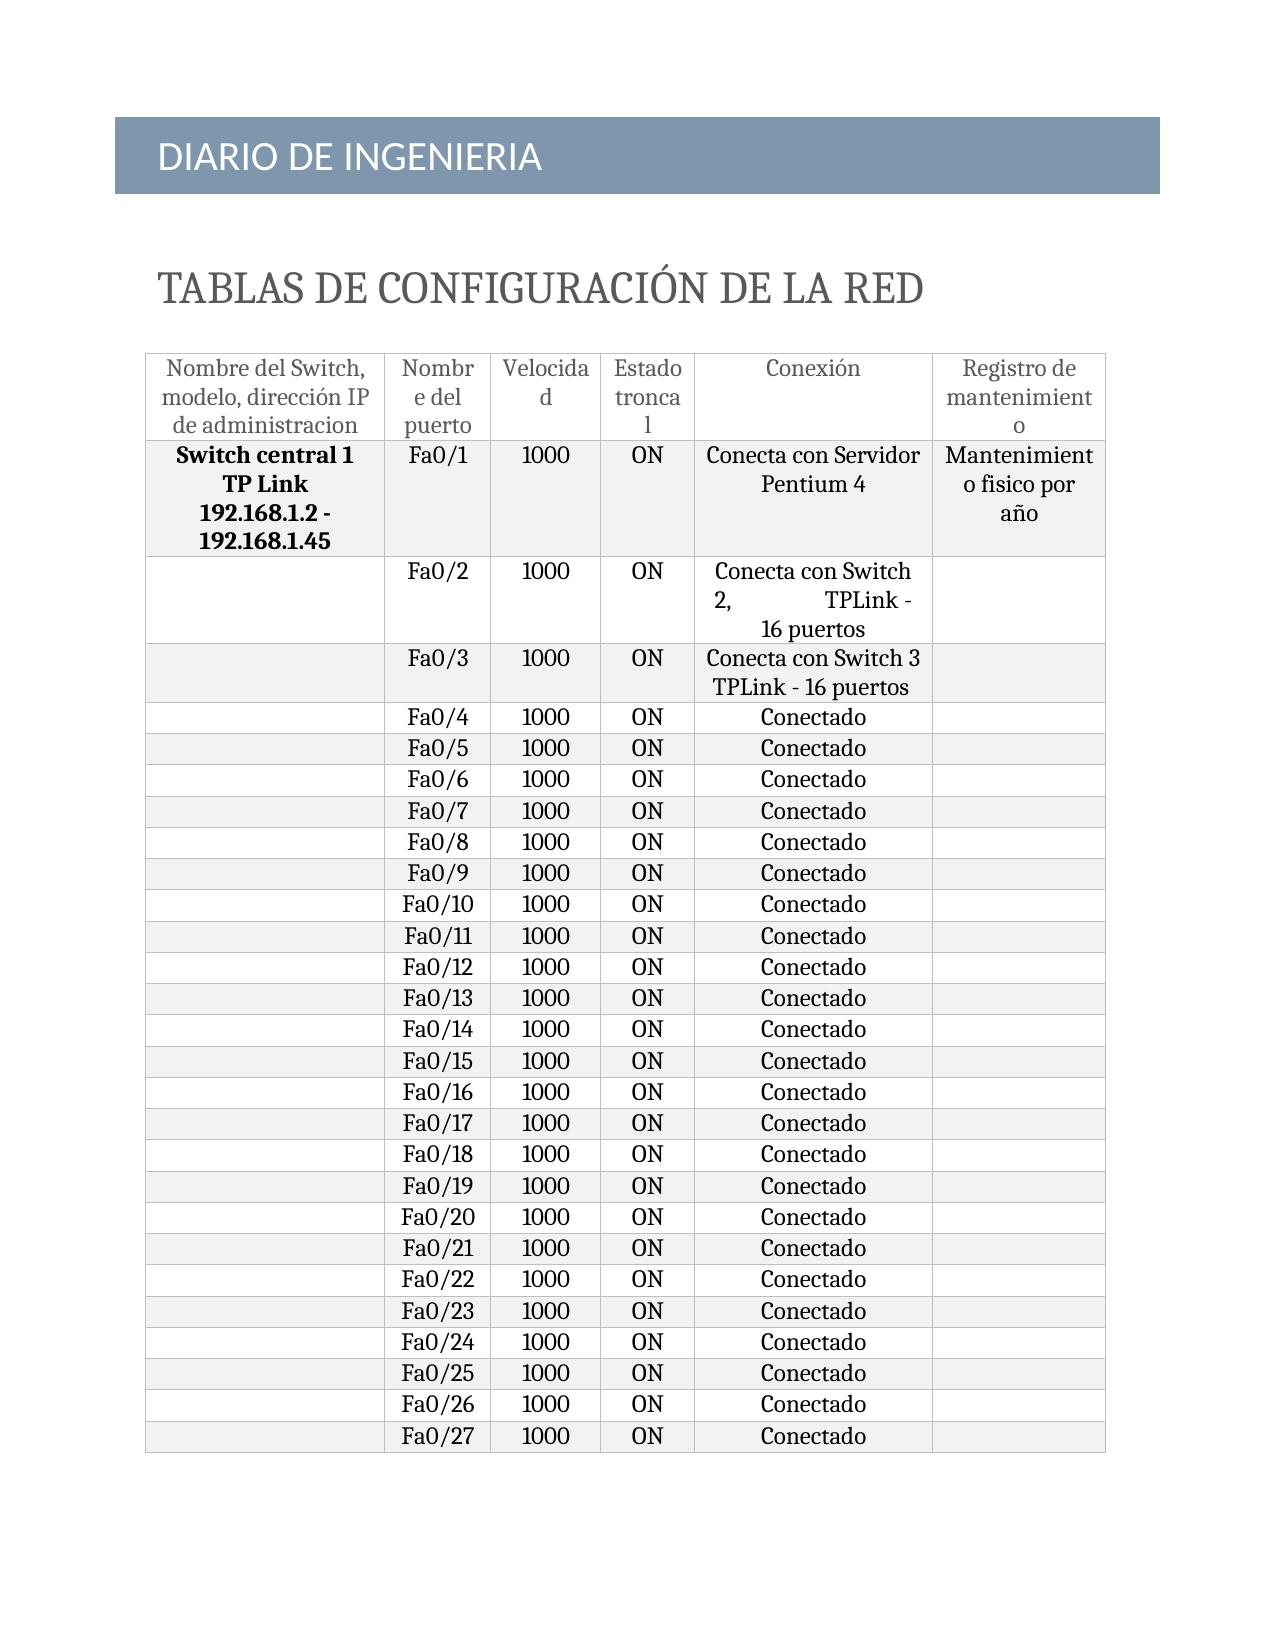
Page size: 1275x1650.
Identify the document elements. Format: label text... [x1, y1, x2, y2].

table_cell Conectado [695, 1328, 932, 1358]
table_cell 1000 [491, 1234, 600, 1264]
table_cell [146, 797, 384, 827]
table_cell Conecta con Switch 2, TPLink - 16 puertos [695, 557, 932, 643]
table_cell [933, 1390, 1105, 1421]
table_cell [146, 1109, 384, 1139]
table_cell Fa0/2 [385, 557, 490, 643]
table_cell Fa0/4 [385, 703, 490, 733]
table_cell ON [601, 922, 694, 952]
table_cell ON [601, 797, 694, 827]
table_cell ON [601, 734, 694, 764]
table_cell Fa0/18 [385, 1140, 490, 1171]
table_cell 1000 [491, 1422, 600, 1452]
subtitle TABLAS DE CONFIGURACIÓN DE LA RED [157, 262, 1117, 315]
table_cell Conectado [695, 953, 932, 983]
table_cell Fa0/1 [385, 441, 490, 556]
table_cell Conectado [695, 1359, 932, 1389]
table_cell ON [601, 890, 694, 921]
table_cell ON [601, 441, 694, 556]
table_cell 1000 [491, 890, 600, 921]
table_cell Conectado [695, 1297, 932, 1327]
table_header Registro de mantenimiento [933, 354, 1105, 440]
table_cell [933, 797, 1105, 827]
table_cell 1000 [491, 859, 600, 889]
table_cell [146, 1015, 384, 1046]
table_cell Fa0/21 [385, 1234, 490, 1264]
table_cell 1000 [491, 1265, 600, 1296]
table_cell [146, 557, 384, 643]
table_cell ON [601, 1422, 694, 1452]
table_cell Conectado [695, 1422, 932, 1452]
table_cell 1000 [491, 734, 600, 764]
table_cell Conectado [695, 1234, 932, 1264]
table_cell [933, 765, 1105, 796]
table_cell Conectado [695, 703, 932, 733]
table_cell [146, 859, 384, 889]
table_cell ON [601, 859, 694, 889]
table_cell Conectado [695, 1172, 932, 1202]
table_cell Conectado [695, 1109, 932, 1139]
table_cell [933, 1203, 1105, 1233]
table_cell [933, 1422, 1105, 1452]
table_cell [933, 922, 1105, 952]
table_cell Conecta con Servidor Pentium 4 [695, 441, 932, 556]
table_cell [146, 1078, 384, 1108]
table_cell ON [601, 644, 694, 702]
table_cell [146, 1047, 384, 1077]
table_cell Fa0/10 [385, 890, 490, 921]
table_cell Conectado [695, 984, 932, 1014]
table_cell Conectado [695, 1203, 932, 1233]
table_cell 1000 [491, 1015, 600, 1046]
table_cell ON [601, 1328, 694, 1358]
table_cell 1000 [491, 953, 600, 983]
table_cell Fa0/26 [385, 1390, 490, 1421]
table_cell ON [601, 1172, 694, 1202]
table_cell ON [601, 557, 694, 643]
table_cell Conectado [695, 922, 932, 952]
table_cell Fa0/24 [385, 1328, 490, 1358]
table_header Velocidad [491, 354, 600, 440]
table_cell ON [601, 1203, 694, 1233]
table_cell [933, 1234, 1105, 1264]
table_cell Conectado [695, 890, 932, 921]
table_cell Conectado [695, 1265, 932, 1296]
table_cell 1000 [491, 1328, 600, 1358]
table_cell Mantenimiento fisico por año [933, 441, 1105, 556]
table_cell Conectado [695, 828, 932, 858]
table_cell [933, 1047, 1105, 1077]
table_cell Fa0/25 [385, 1359, 490, 1389]
table_cell [146, 922, 384, 952]
table_cell [146, 765, 384, 796]
table_cell ON [601, 1078, 694, 1108]
table_cell Conectado [695, 1047, 932, 1077]
table_cell ON [601, 828, 694, 858]
table_cell [146, 828, 384, 858]
table_cell ON [601, 1359, 694, 1389]
table_cell Conectado [695, 797, 932, 827]
table_cell [146, 1140, 384, 1171]
table_cell [146, 1297, 384, 1327]
table_cell Fa0/15 [385, 1047, 490, 1077]
table_cell 1000 [491, 1203, 600, 1233]
table_cell [933, 828, 1105, 858]
table_cell 1000 [491, 1390, 600, 1421]
table_cell Conectado [695, 1390, 932, 1421]
table_cell 1000 [491, 797, 600, 827]
table_cell Conectado [695, 734, 932, 764]
table_cell Fa0/20 [385, 1203, 490, 1233]
table_cell [933, 890, 1105, 921]
table_cell [146, 890, 384, 921]
table_cell ON [601, 765, 694, 796]
table_cell [933, 984, 1105, 1014]
table_cell Fa0/11 [385, 922, 490, 952]
table_cell [933, 1078, 1105, 1108]
table_cell Fa0/16 [385, 1078, 490, 1108]
table_cell [933, 703, 1105, 733]
table_cell [146, 1265, 384, 1296]
table_cell Fa0/6 [385, 765, 490, 796]
table_cell ON [601, 1265, 694, 1296]
table_cell [933, 1172, 1105, 1202]
table_cell [146, 1203, 384, 1233]
table_cell [933, 1109, 1105, 1139]
table_cell 1000 [491, 1078, 600, 1108]
table_cell Conectado [695, 1140, 932, 1171]
table_cell Fa0/23 [385, 1297, 490, 1327]
table_cell ON [601, 1015, 694, 1046]
table_cell [146, 984, 384, 1014]
table_cell Fa0/3 [385, 644, 490, 702]
table_cell [933, 557, 1105, 643]
table_cell 1000 [491, 984, 600, 1014]
table_cell [933, 1359, 1105, 1389]
table_cell Conectado [695, 859, 932, 889]
table_cell [146, 1359, 384, 1389]
table_cell Switch central 1 TP Link 192.168.1.2 - 192.168.1.45 [146, 441, 384, 556]
table_cell ON [601, 1140, 694, 1171]
table_cell [146, 1422, 384, 1452]
table_cell 1000 [491, 1047, 600, 1077]
table_cell ON [601, 1297, 694, 1327]
table_cell [146, 703, 384, 733]
table_cell 1000 [491, 1109, 600, 1139]
table_cell Fa0/8 [385, 828, 490, 858]
table_cell Fa0/19 [385, 1172, 490, 1202]
table_header Nombre del puerto [385, 354, 490, 440]
table_cell 1000 [491, 644, 600, 702]
table_cell [933, 953, 1105, 983]
table_cell [933, 1015, 1105, 1046]
table_header Conexión [695, 354, 932, 440]
table_cell Fa0/13 [385, 984, 490, 1014]
table_cell [146, 734, 384, 764]
table_cell ON [601, 1390, 694, 1421]
table_cell Fa0/5 [385, 734, 490, 764]
table_cell Conectado [695, 1015, 932, 1046]
table_cell [146, 1390, 384, 1421]
table_cell [146, 1172, 384, 1202]
table_cell Conectado [695, 765, 932, 796]
table_header Estado troncal [601, 354, 694, 440]
table_cell ON [601, 1234, 694, 1264]
table_cell [933, 859, 1105, 889]
table_cell 1000 [491, 1359, 600, 1389]
table_cell [146, 953, 384, 983]
table_cell 1000 [491, 703, 600, 733]
table_cell 1000 [491, 765, 600, 796]
table_cell ON [601, 984, 694, 1014]
table_cell 1000 [491, 1140, 600, 1171]
table_cell [933, 1140, 1105, 1171]
table_header Nombre del Switch, modelo, dirección IP de administracion [146, 354, 384, 440]
table_cell Conectado [695, 1078, 932, 1108]
table_cell Fa0/17 [385, 1109, 490, 1139]
table_cell ON [601, 1109, 694, 1139]
table_cell [933, 644, 1105, 702]
table_cell Fa0/14 [385, 1015, 490, 1046]
table_cell [146, 644, 384, 702]
table_cell Fa0/12 [385, 953, 490, 983]
table_cell 1000 [491, 1297, 600, 1327]
table_cell 1000 [491, 441, 600, 556]
table_cell [933, 1328, 1105, 1358]
table_cell [146, 1328, 384, 1358]
table_cell [146, 1234, 384, 1264]
table_cell [933, 1265, 1105, 1296]
table_cell [933, 1297, 1105, 1327]
table_cell ON [601, 1047, 694, 1077]
table_cell Fa0/7 [385, 797, 490, 827]
table_cell Fa0/27 [385, 1422, 490, 1452]
table_cell 1000 [491, 1172, 600, 1202]
table_cell 1000 [491, 828, 600, 858]
table_cell [933, 734, 1105, 764]
table_cell ON [601, 953, 694, 983]
table_cell 1000 [491, 922, 600, 952]
table_cell Conecta con Switch 3 TPLink - 16 puertos [695, 644, 932, 702]
table_cell Fa0/9 [385, 859, 490, 889]
table_cell Fa0/22 [385, 1265, 490, 1296]
table_cell ON [601, 703, 694, 733]
table_cell 1000 [491, 557, 600, 643]
